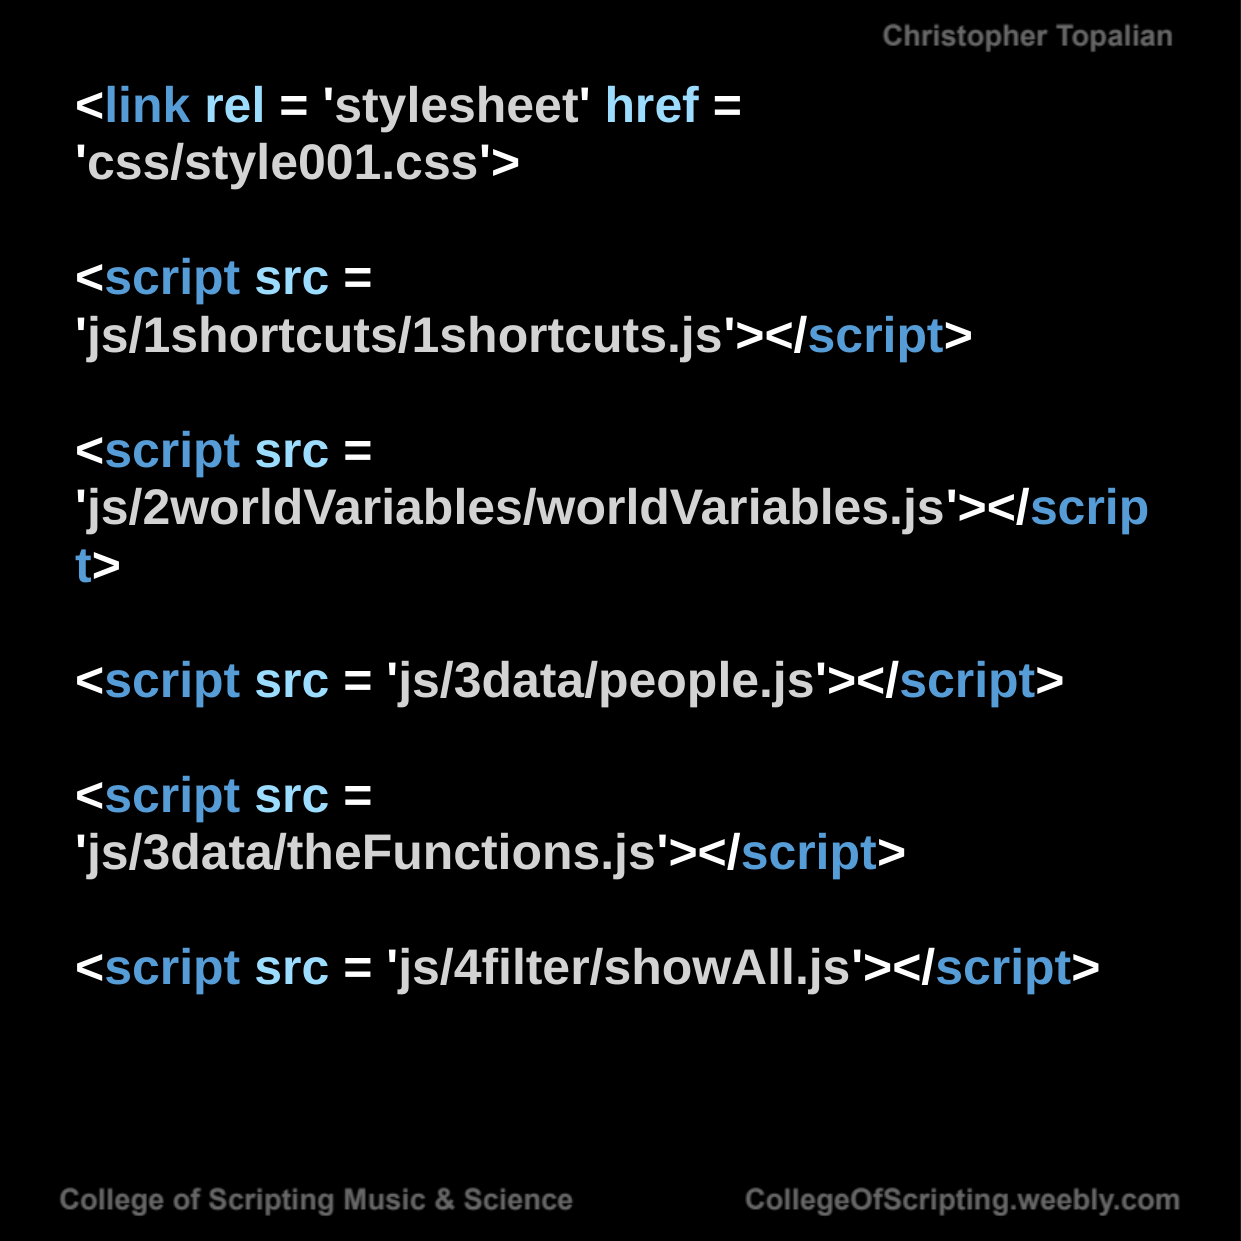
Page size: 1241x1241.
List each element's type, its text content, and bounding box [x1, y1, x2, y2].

text <script src = 'js/3data/theFunctions.js'></script> [75, 765, 1166, 880]
text <script src = 'js/1shortcuts/1shortcuts.js'></script> [75, 247, 1166, 362]
text <script src = 'js/4filter/showAll.js'></script> [75, 937, 1166, 995]
text <script src = 'js/3data/people.js'></script> [75, 650, 1166, 707]
text <link rel = 'stylesheet' href = 'css/style001.css'> [75, 75, 1166, 190]
text <script src = 'js/2worldVariables/worldVariables.js'></script> [75, 420, 1166, 592]
